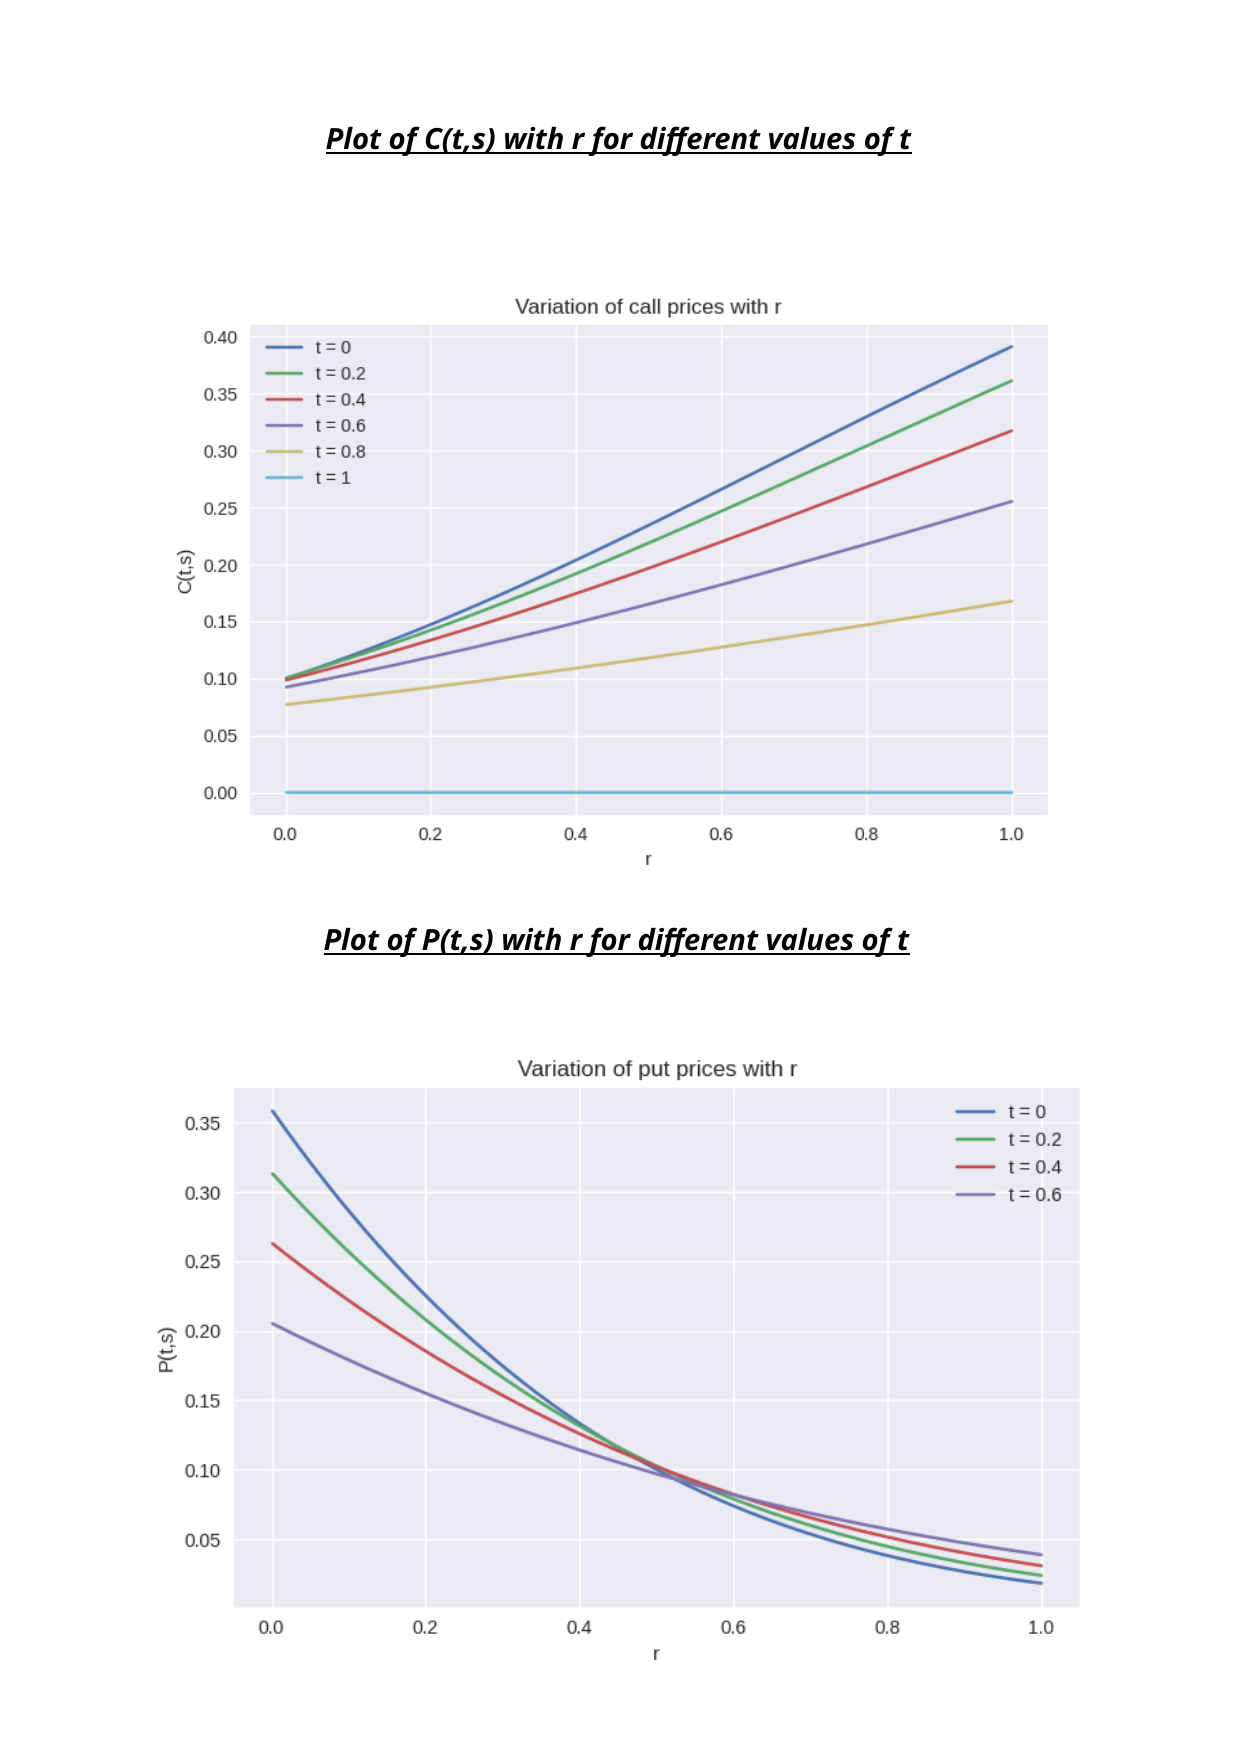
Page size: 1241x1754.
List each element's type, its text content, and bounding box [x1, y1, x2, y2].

text Plot of P(t,s) with r for different values of t [118, 919, 1122, 959]
text Plot of C(t,s) with r for different values of t [118, 118, 1122, 158]
picture [168, 289, 1066, 880]
picture [147, 1050, 1099, 1676]
